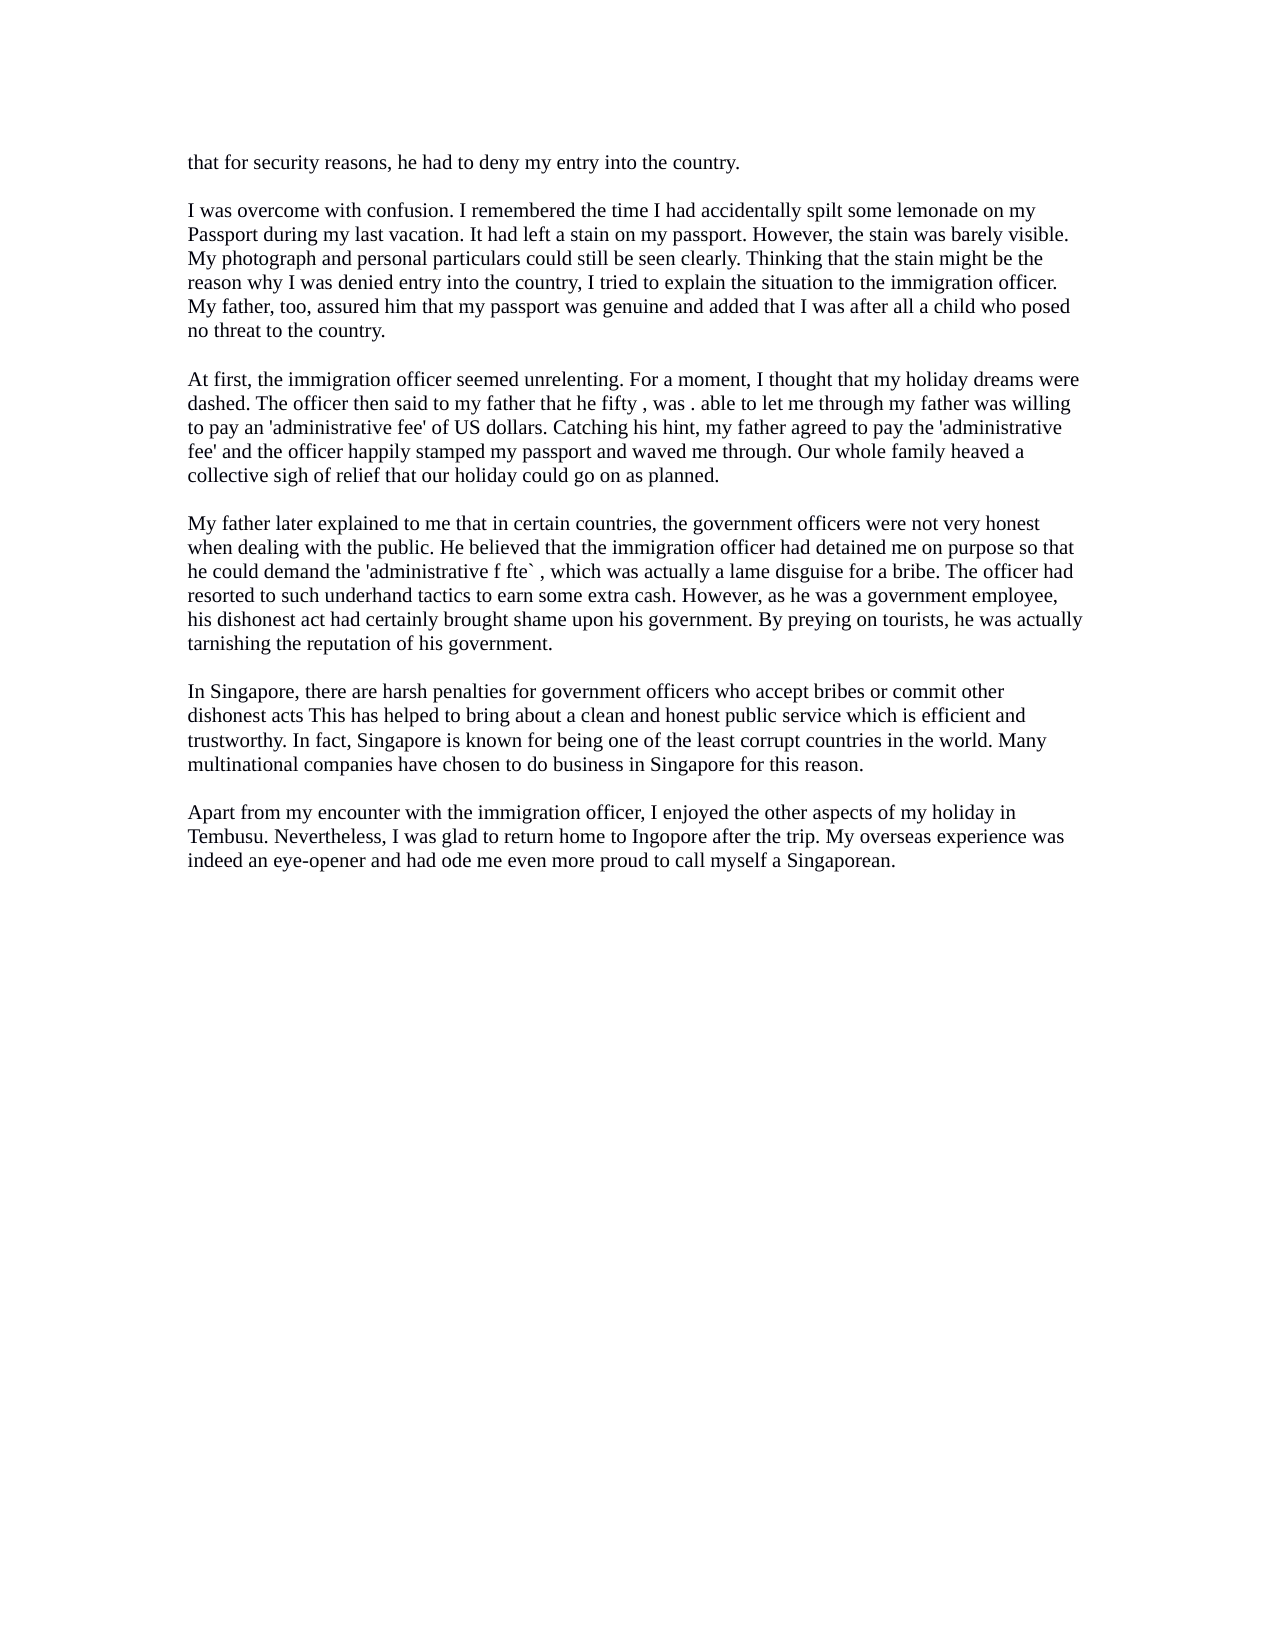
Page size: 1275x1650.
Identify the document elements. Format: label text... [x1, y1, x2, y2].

text My father later explained to me that in certain countries, the government officers were not very honest when dealing with the public. He believed that the immigration officer had detained me on purpose so that he could demand the 'administrative f fte` , which was actually a lame disguise for a bribe. The officer had resorted to such underhand tactics to earn some extra cash. However, as he was a government employee, his dishonest act had certainly brought shame upon his government. By preying on tourists, he was actually tarnishing the reputation of his government. [187, 511, 1087, 655]
text At first, the immigration officer seemed unrelenting. For a moment, I thought that my holiday dreams were dashed. The officer then said to my father that he fifty , was . able to let me through my father was willing to pay an 'administrative fee' of US dollars. Catching his hint, my father agreed to pay the 'administrative fee' and the officer happily stamped my passport and waved me through. Our whole family heaved a collective sigh of relief that our holiday could go on as planned. [187, 367, 1087, 487]
text Apart from my encounter with the immigration officer, I enjoyed the other aspects of my holiday in Tembusu. Nevertheless, I was glad to return home to Ingopore after the trip. My overseas experience was indeed an eye-opener and had ode me even more proud to call myself a Singaporean. [187, 800, 1087, 872]
text that for security reasons, he had to deny my entry into the country. [187, 150, 1087, 174]
text I was overcome with confusion. I remembered the time I had accidentally spilt some lemonade on my Passport during my last vacation. It had left a stain on my passport. However, the stain was barely visible. My photograph and personal particulars could still be seen clearly. Thinking that the stain might be the reason why I was denied entry into the country, I tried to explain the situation to the immigration officer. My father, too, assured him that my passport was genuine and added that I was after all a child who posed no threat to the country. [187, 198, 1087, 342]
text In Singapore, there are harsh penalties for government officers who accept bribes or commit other dishonest acts This has helped to bring about a clean and honest public service which is efficient and trustworthy. In fact, Singapore is known for being one of the least corrupt countries in the world. Many multinational companies have chosen to do business in Singapore for this reason. [187, 679, 1087, 776]
